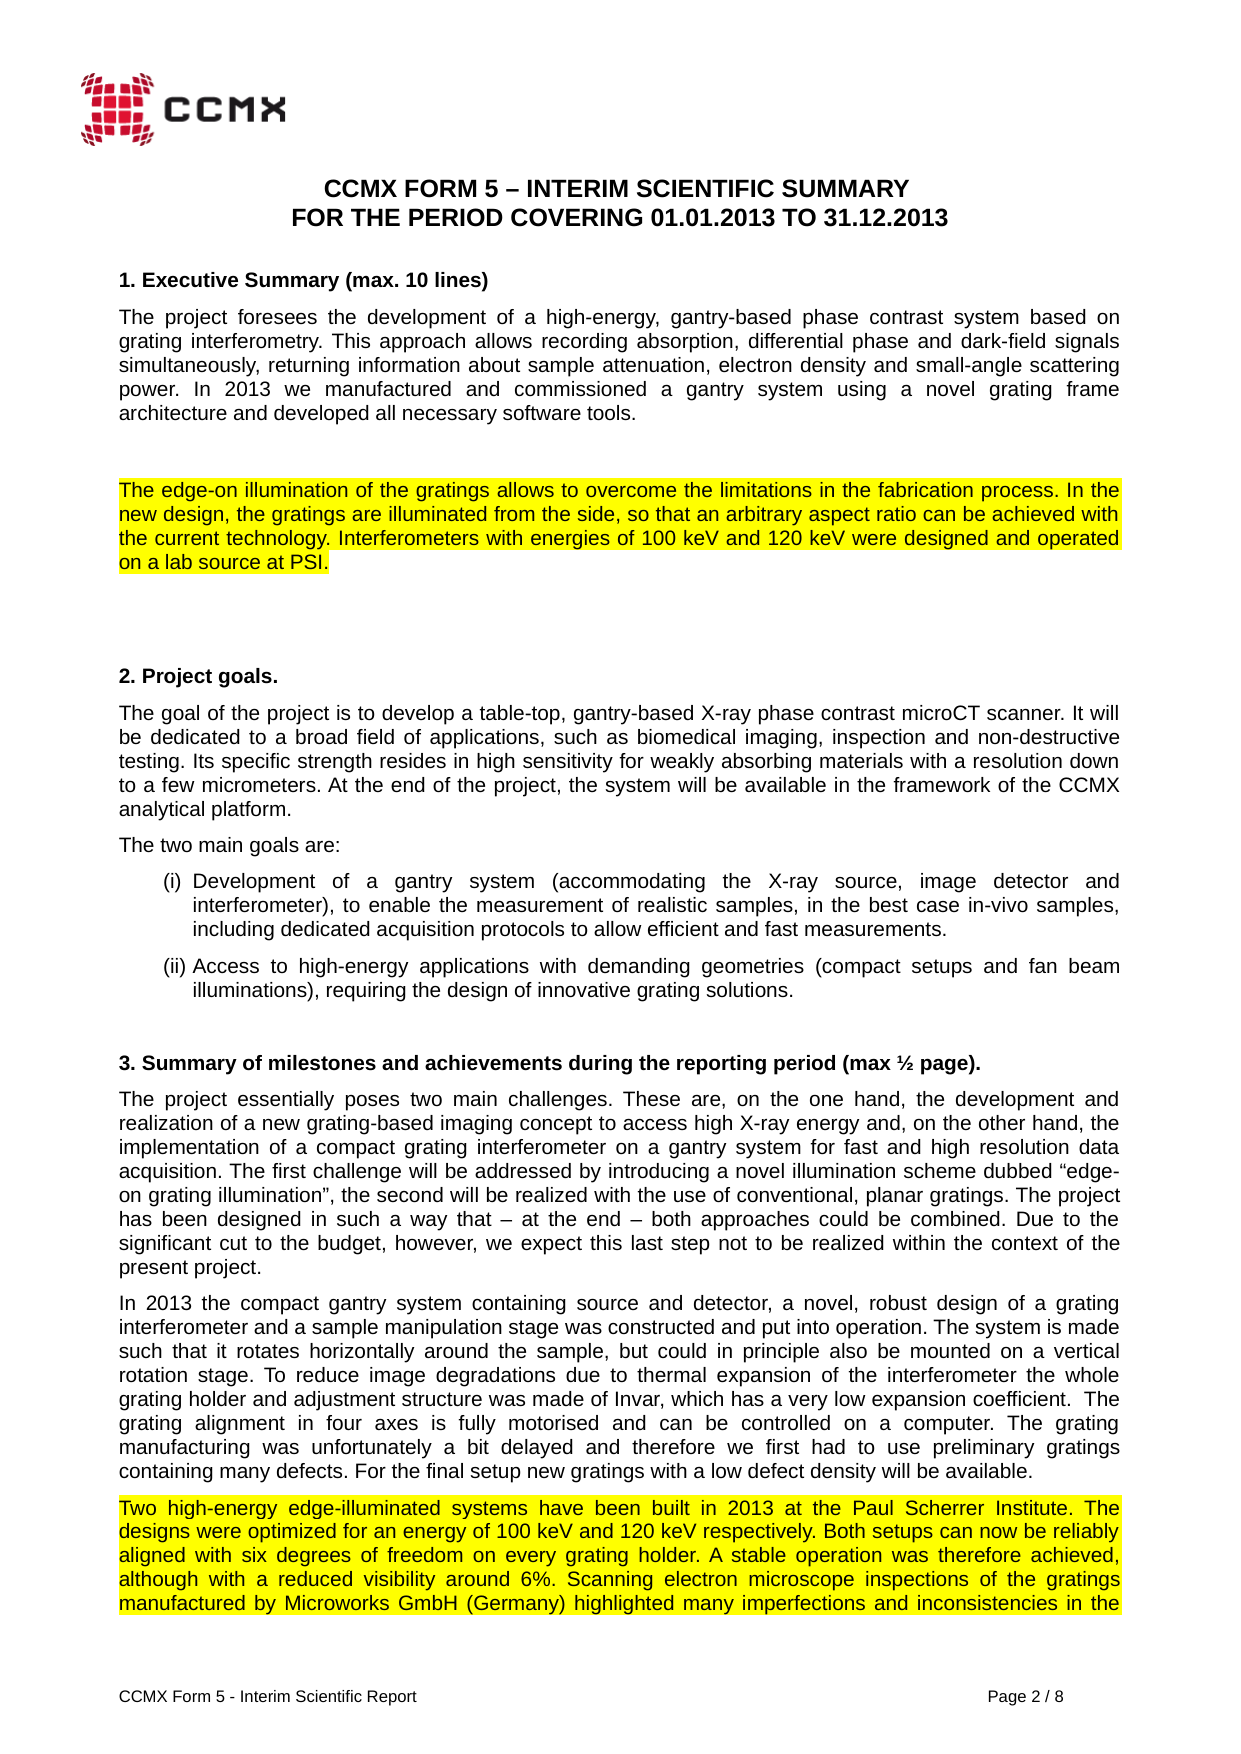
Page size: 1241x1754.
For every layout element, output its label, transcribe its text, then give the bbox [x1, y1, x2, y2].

list Access to high-energy applications with demanding geometries (compact setups and fan beam illuminations), requiring the design of innovative grating solutions. [163, 954, 1122, 1002]
text 2. Project goals. [118, 664, 1122, 688]
picture [81, 73, 286, 146]
text The goal of the project is to develop a table-top, gantry-based X-ray phase contrast microCT scanner. It will be dedicated to a broad field of applications, such as biomedical imaging, inspection and non-destructive testing. Its specific strength resides in high sensitivity for weakly absorbing materials with a resolution down to a few micrometers. At the end of the project, the system will be available in the framework of the CCMX analytical platform. [118, 701, 1122, 820]
text 1. Executive Summary (max. 10 lines) [118, 268, 1122, 292]
text Two high-energy edge-illuminated systems have been built in 2013 at the Paul Scherrer Institute. The designs were optimized for an energy of 100 keV and 120 keV respectively. Both setups can now be reliably aligned with six degrees of freedom on every grating holder. A stable operation was therefore achieved, although with a reduced visibility around 6%. Scanning electron microscope inspections of the gratings manufactured by Microworks GmbH (Germany) highlighted many imperfections and inconsistencies in the [118, 1495, 1122, 1615]
text The two main goals are: [118, 833, 1122, 857]
text The edge-on illumination of the gratings allows to overcome the limitations in the fabrication process. In the new design, the gratings are illuminated from the side, so that an arbitrary aspect ratio can be achieved with the current technology. Interferometers with energies of 100 keV and 120 keV were designed and operated on a lab source at PSI. [118, 478, 1122, 574]
text 3. Summary of milestones and achievements during the reporting period (max ½ page). [118, 1051, 1122, 1074]
text The project foresees the development of a high-energy, gantry-based phase contrast system based on grating interferometry. This approach allows recording absorption, differential phase and dark-field signals simultaneously, returning information about sample attenuation, electron density and small-angle scattering power. In 2013 we manufactured and commissioned a gantry system using a novel grating frame architecture and developed all necessary software tools. [118, 304, 1122, 424]
text In 2013 the compact gantry system containing source and detector, a novel, robust design of a grating interferometer and a sample manipulation stage was constructed and put into operation. The system is made such that it rotates horizontally around the sample, but could in principle also be mounted on a vertical rotation stage. To reduce image degradations due to thermal expansion of the interferometer the whole grating holder and adjustment structure was made of Invar, which has a very low expansion coefficient. The grating alignment in four axes is fully motorised and can be controlled on a computer. The grating manufacturing was unfortunately a bit delayed and therefore we first had to use preliminary gratings containing many defects. For the final setup new gratings with a low defect density will be available. [118, 1291, 1122, 1483]
subtitle FOR THE PERIOD COVERING 01.01.2013 TO 31.12.2013 [118, 203, 1122, 232]
list Development of a gantry system (accommodating the X-ray source, image detector and interferometer), to enable the measurement of realistic samples, in the best case in-vivo samples, including dedicated acquisition protocols to allow efficient and fast measurements. [163, 869, 1122, 941]
text The project essentially poses two main challenges. These are, on the one hand, the development and realization of a new grating-based imaging concept to access high X-ray energy and, on the other hand, the implementation of a compact grating interferometer on a gantry system for fast and high resolution data acquisition. The first challenge will be addressed by introducing a novel illumination scheme dubbed “edge-on grating illumination”, the second will be realized with the use of conventional, planar gratings. The project has been designed in such a way that – at the end – both approaches could be combined. Due to the significant cut to the budget, however, we expect this last step not to be realized within the context of the present project. [118, 1087, 1122, 1279]
subtitle CCMX FORM 5 – INTERIM SCIENTIFIC SUMMARY [118, 174, 1122, 203]
